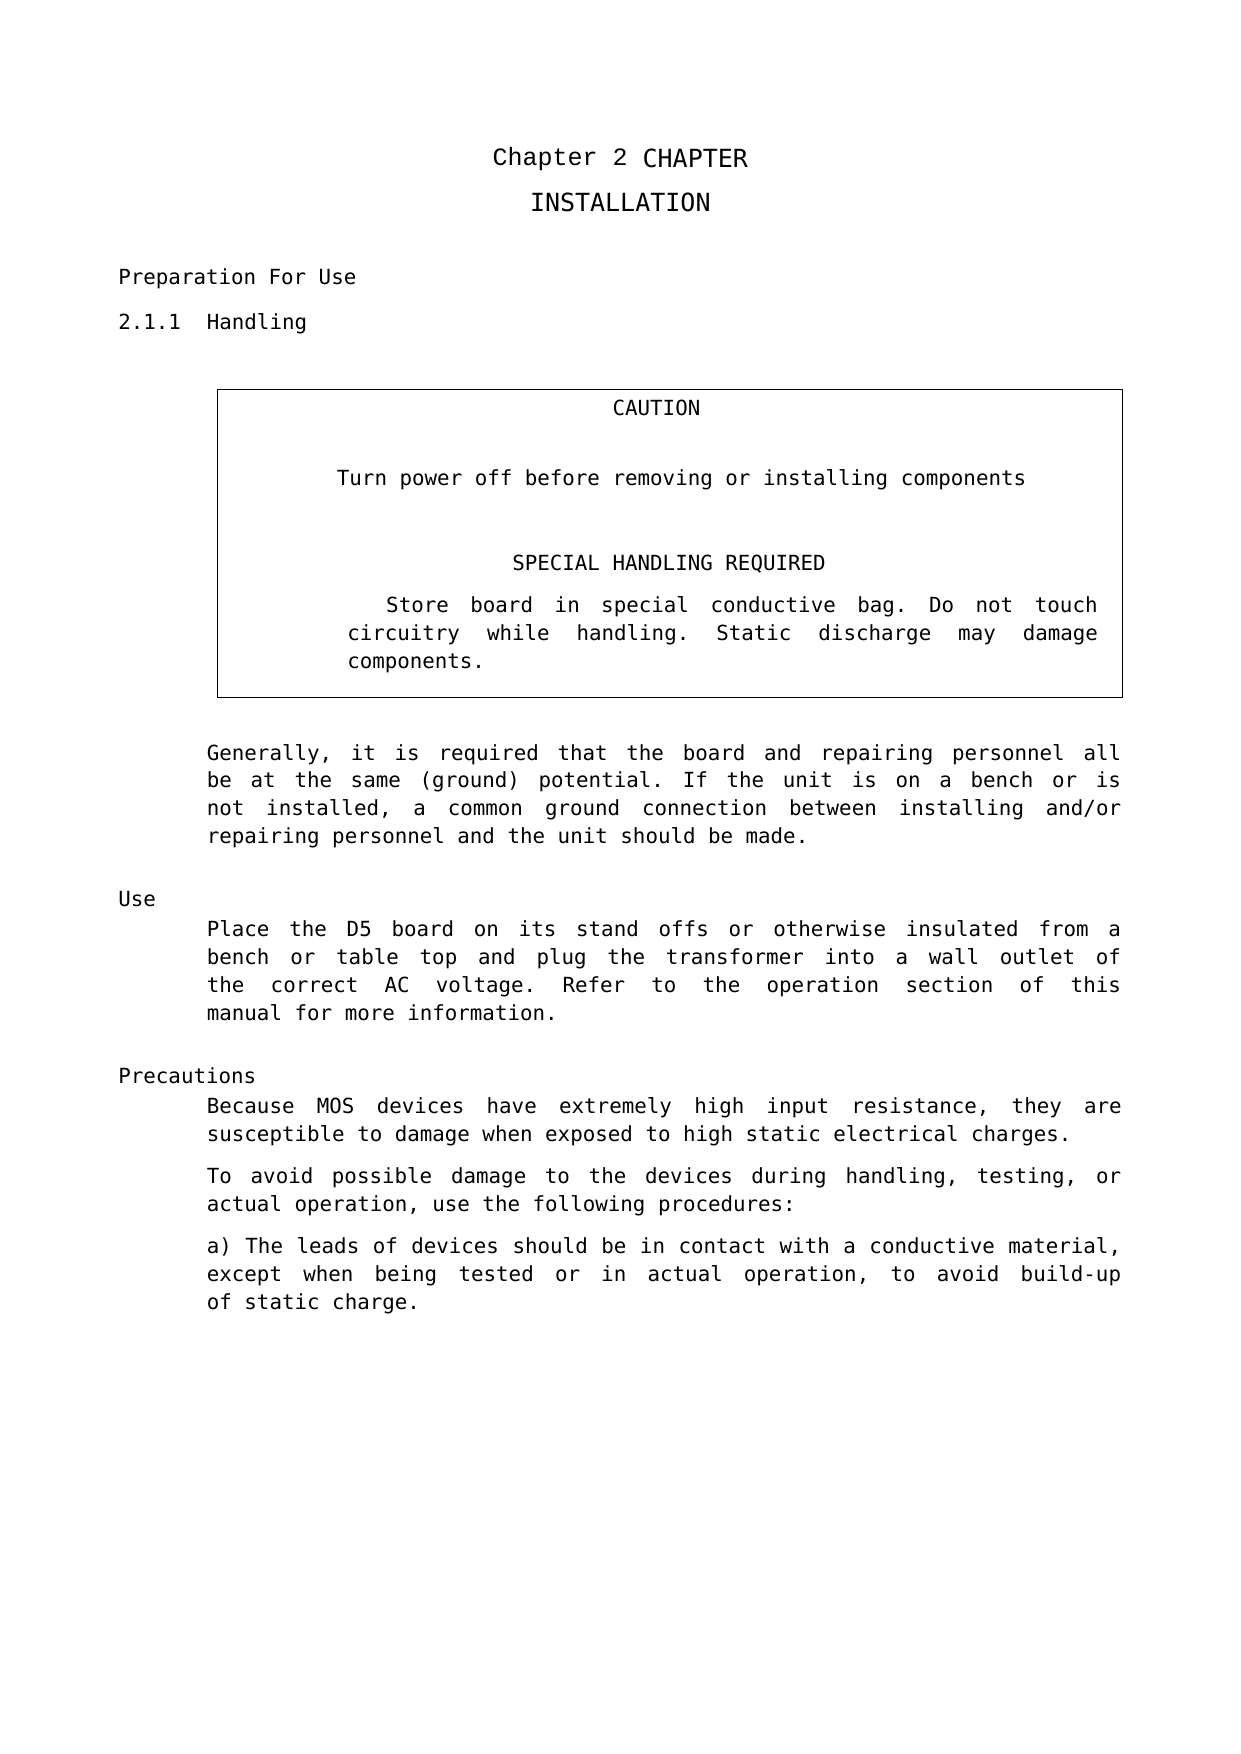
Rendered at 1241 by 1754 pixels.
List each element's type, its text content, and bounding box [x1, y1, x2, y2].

subtitle Precautions [0, 1064, 1122, 1088]
subtitle Preparation For Use [0, 265, 1122, 289]
table_header CAUTION Turn power off before removing or installing components SPECIAL HANDLING REQUIRED Store board in special conductive bag. Do not touch circuitry while handling. Static discharge may damage components. [218, 390, 1122, 697]
text Because MOS devices have extremely high input resistance, they are susceptible to damage when exposed to high static electrical charges. [207, 1094, 1122, 1146]
subtitle CHAPTER INSTALLATION [118, 143, 1122, 218]
text To avoid possible damage to the devices during handling, testing, or actual operation, use the following procedures: [207, 1164, 1122, 1216]
subtitle Use [0, 887, 1122, 911]
text Place the D5 board on its stand offs or otherwise insulated from a bench or table top and plug the transformer into a wall outlet of the correct AC voltage. Refer to the operation section of this manual for more information. [207, 917, 1122, 1025]
text Generally, it is required that the board and repairing personnel all be at the same (ground) potential. If the unit is on a bench or is not installed, a common ground connection between installing and/or repairing personnel and the unit should be made. [207, 741, 1122, 848]
text a) The leads of devices should be in contact with a conductive material, except when being tested or in actual operation, to avoid build-up of static charge. [207, 1234, 1122, 1314]
subtitle Handling [118, 310, 1122, 334]
